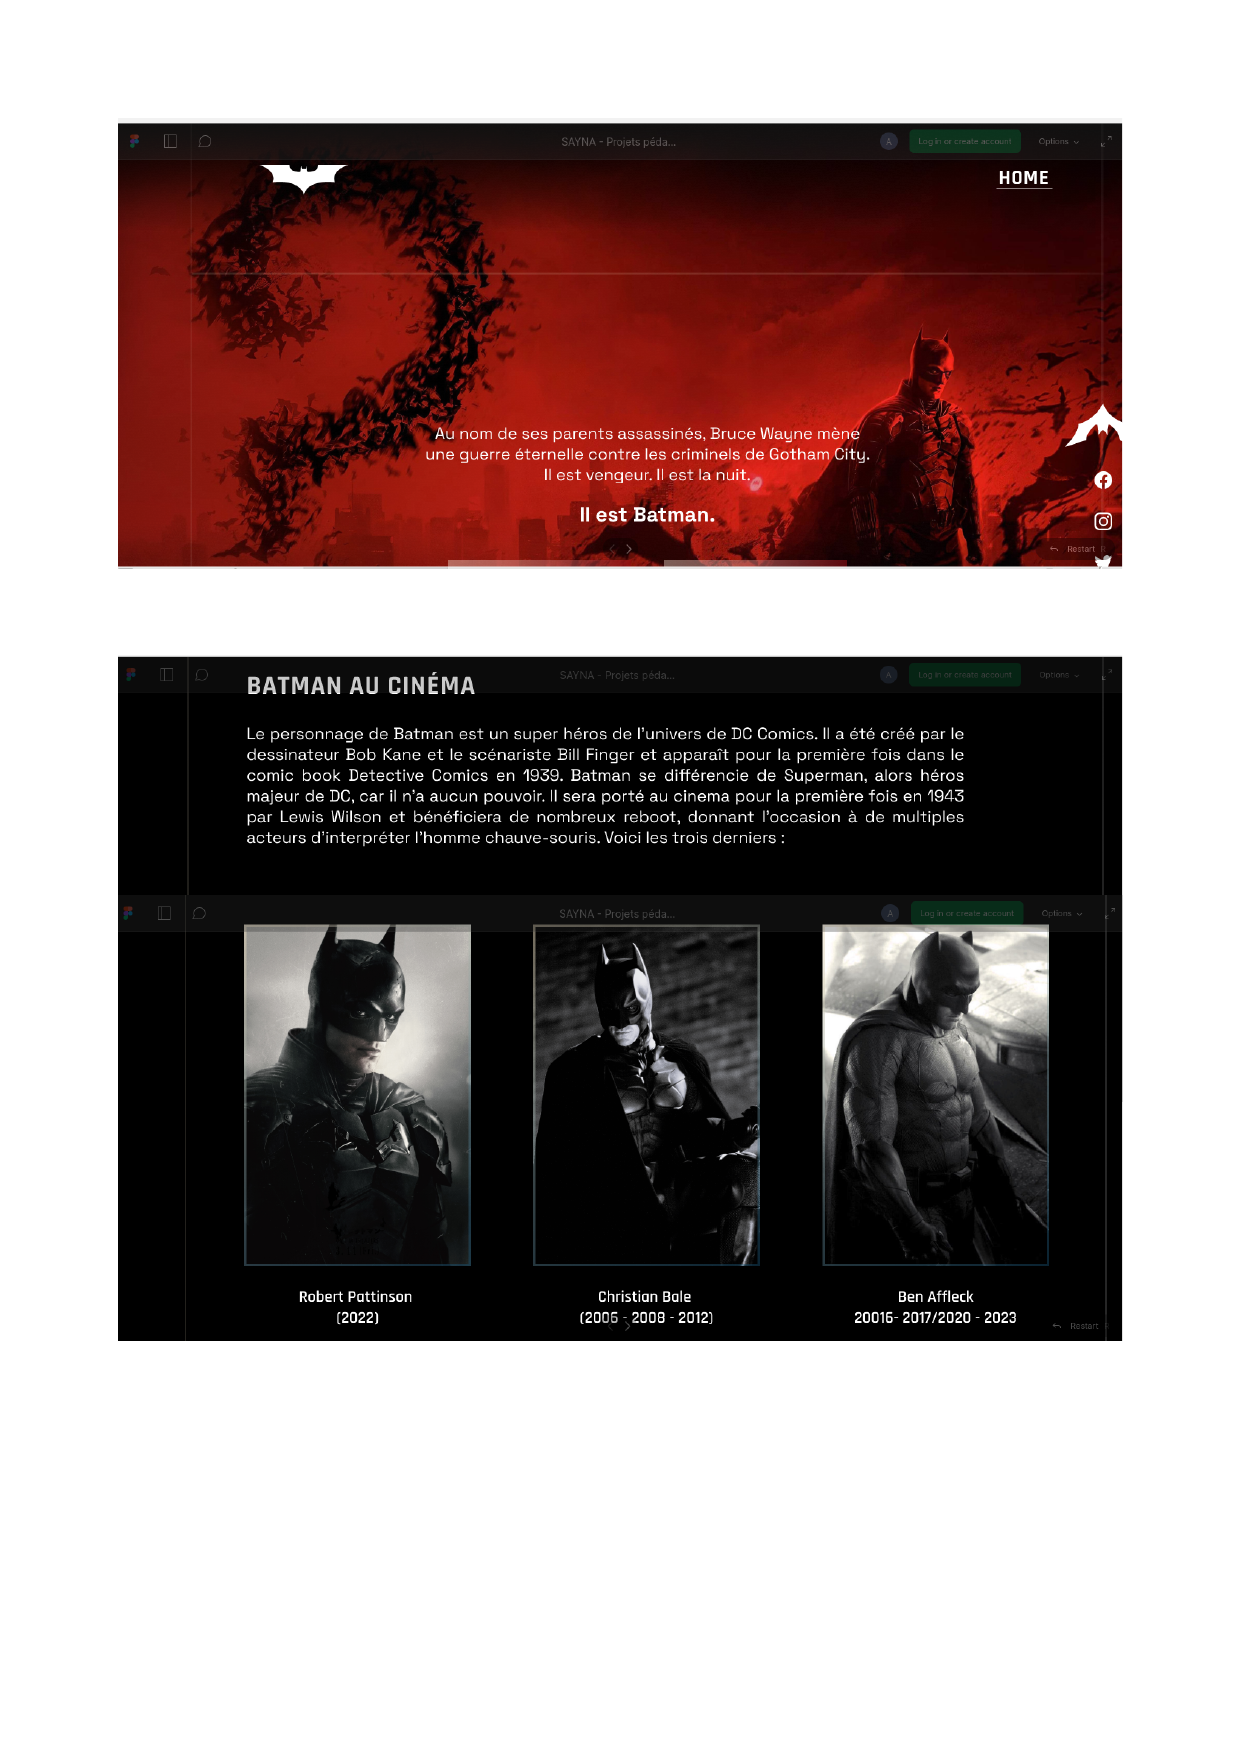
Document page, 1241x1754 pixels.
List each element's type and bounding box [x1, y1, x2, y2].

picture [118, 655, 1123, 1341]
picture [118, 118, 1123, 569]
